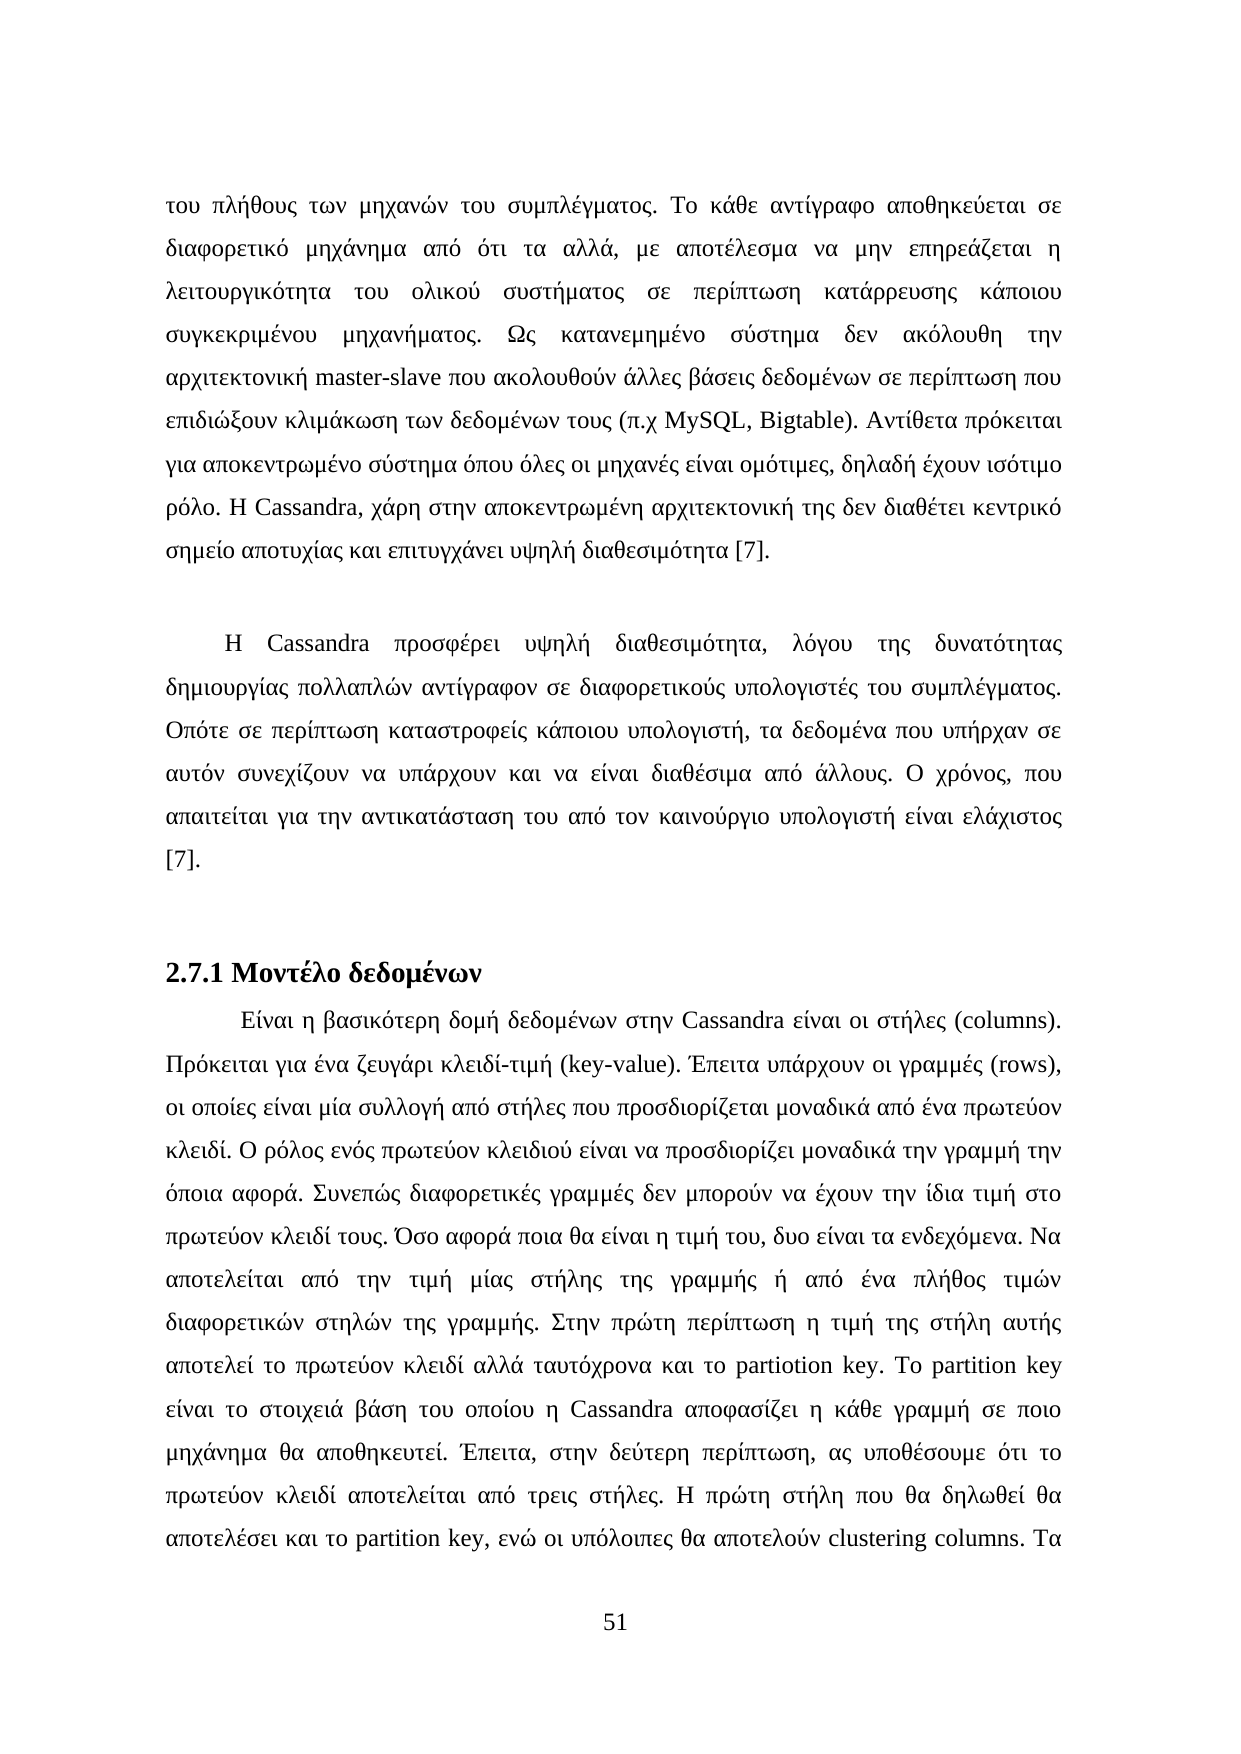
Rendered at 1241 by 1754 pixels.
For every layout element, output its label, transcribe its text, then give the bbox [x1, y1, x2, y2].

text του πλήθους των μηχανών του συμπλέγματος. Το κάθε αντίγραφο αποθηκεύεται σε διαφορετικό μηχάνημα από ότι τα αλλά, με αποτέλεσμα να μην επηρεάζεται η λειτουργικότητα του ολικού συστήματος σε περίπτωση κατάρρευσης κάποιου συγκεκριμένου μηχανήματος. Ως κατανεμημένο σύστημα δεν ακόλουθη την αρχιτεκτονική master-slave που ακολουθούν άλλες βάσεις δεδομένων σε περίπτωση που επιδιώξουν κλιμάκωση των δεδομένων τους (π.χ MySQL, Bigtable). Αντίθετα πρόκειται για αποκεντρωμένο σύστημα όπου όλες οι μηχανές είναι ομότιμες, δηλαδή έχουν ισότιμο ρόλο. Η Cassandra, χάρη στην αποκεντρωμένη αρχιτεκτονική της δεν διαθέτει κεντρικό σημείο αποτυχίας και επιτυγχάνει υψηλή διαθεσιμότητα [7]. [165, 190, 1063, 564]
text Είναι η βασικότερη δομή δεδομένων στην Cassandra είναι οι στήλες (columns). Πρόκειται για ένα ζευγάρι κλειδί-τιμή (key-value). Έπειτα υπάρχουν οι γραμμές (rows), οι οποίες είναι μία συλλογή από στήλες που προσδιορίζεται μοναδικά από ένα πρωτεύον κλειδί. Ο ρόλος ενός πρωτεύον κλειδιού είναι να προσδιορίζει μοναδικά την γραμμή την όποια αφορά. Συνεπώς διαφορετικές γραμμές δεν μπορούν να έχουν την ίδια τιμή στο πρωτεύον κλειδί τους. Όσο αφορά ποια θα είναι η τιμή του, δυο είναι τα ενδεχόμενα. Να αποτελείται από την τιμή μίας στήλης της γραμμής ή από ένα πλήθος τιμών διαφορετικών στηλών της γραμμής. Στην πρώτη περίπτωση η τιμή της στήλη αυτής αποτελεί το πρωτεύον κλειδί αλλά ταυτόχρονα και το partiotion key. Το partition key είναι το στοιχειά βάση του οποίου η Cassandra αποφασίζει η κάθε γραμμή σε ποιο μηχάνημα θα αποθηκευτεί. Έπειτα, στην δεύτερη περίπτωση, ας υποθέσουμε ότι το πρωτεύον κλειδί αποτελείται από τρεις στήλες. Η πρώτη στήλη που θα δηλωθεί θα αποτελέσει και το partition key, ενώ οι υπόλοιπες θα αποτελούν clustering columns. Τα [165, 1006, 1063, 1552]
text Η Cassandra προσφέρει υψηλή διαθεσιμότητα, λόγου της δυνατότητας δημιουργίας πολλαπλών αντίγραφον σε διαφορετικούς υπολογιστές του συμπλέγματος. Οπότε σε περίπτωση καταστροφείς κάποιου υπολογιστή, τα δεδομένα που υπήρχαν σε αυτόν συνεχίζουν να υπάρχουν και να είναι διαθέσιμα από άλλους. Ο χρόνος, που απαιτείται για την αντικατάσταση του από τον καινούργιο υπολογιστή είναι ελάχιστος [7]. [165, 628, 1063, 873]
subtitle 2.7.1 Μοντέλο δεδομένων [165, 955, 1063, 989]
